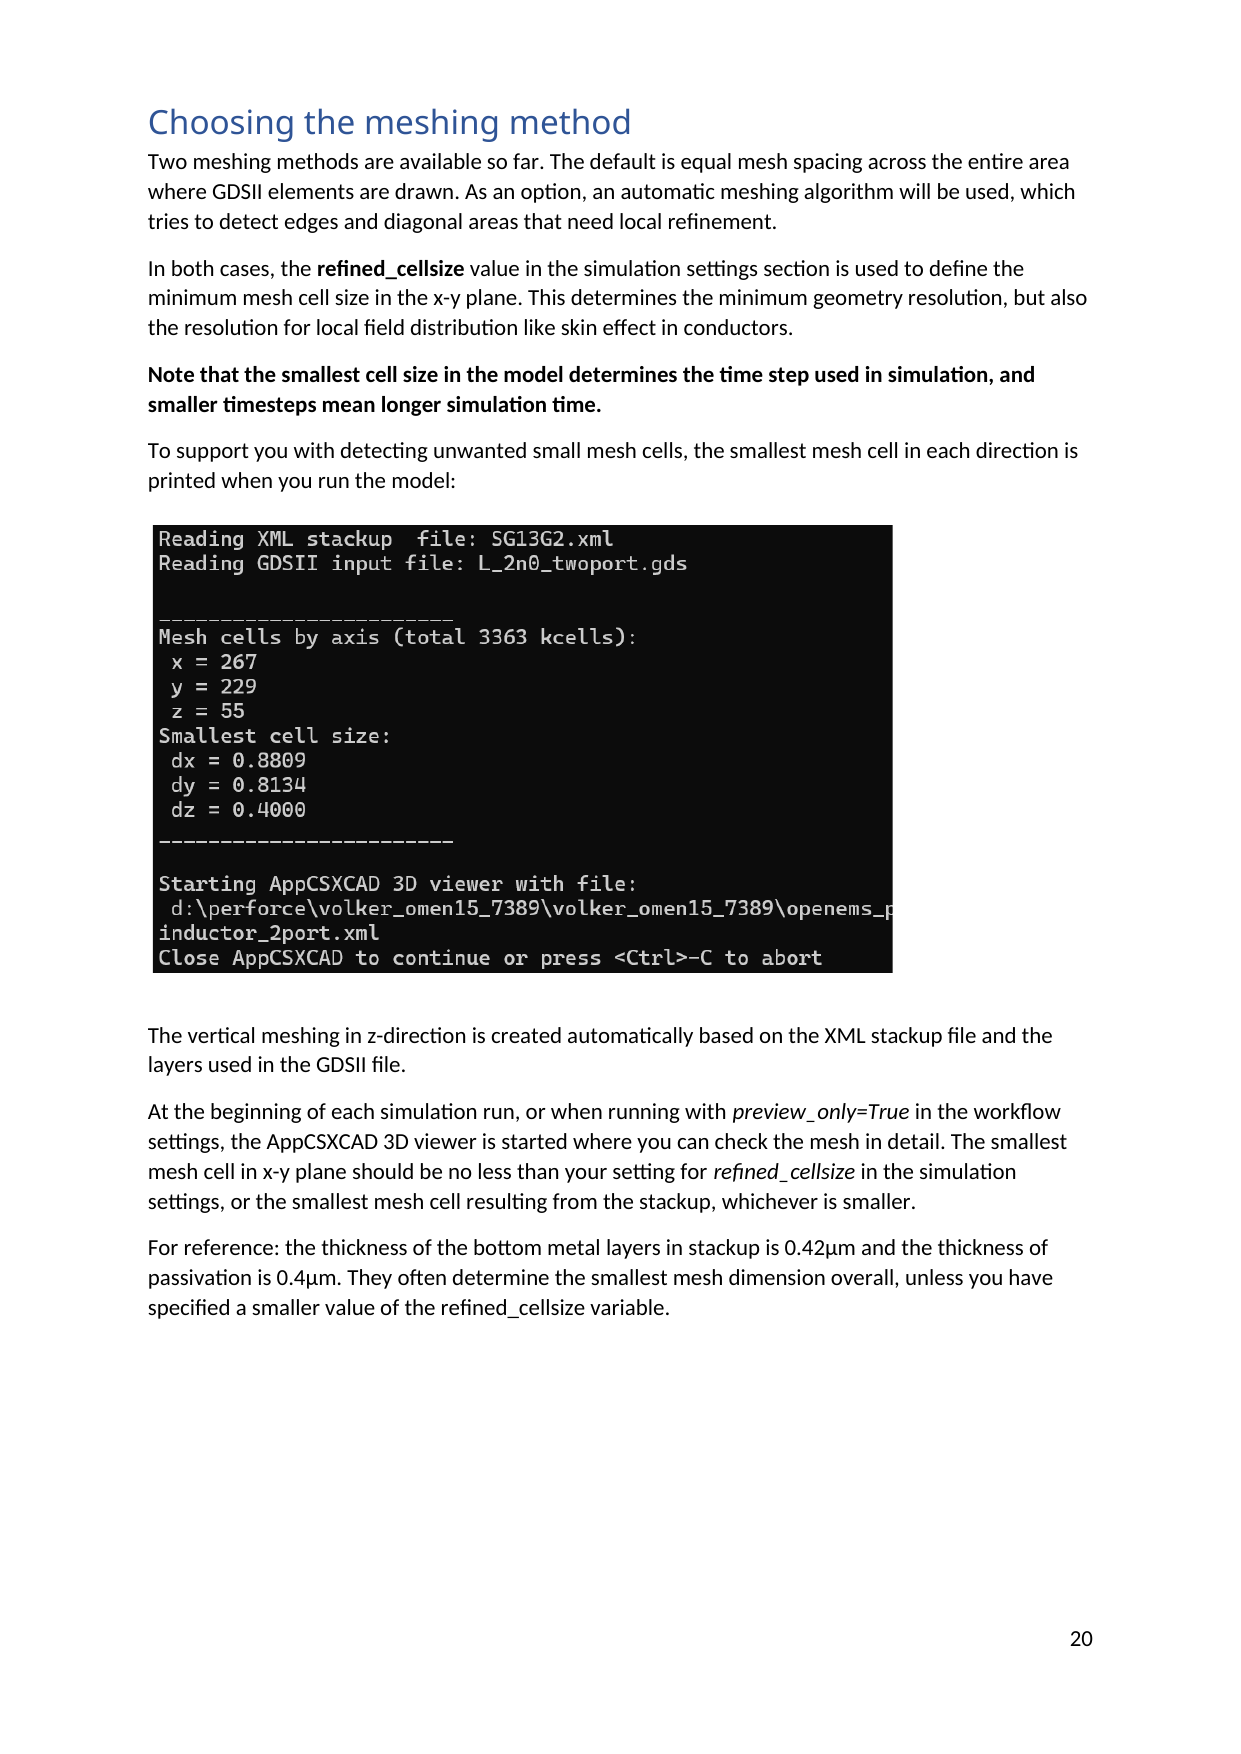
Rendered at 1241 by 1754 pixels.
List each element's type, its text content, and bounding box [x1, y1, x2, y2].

text At the beginning of each simulation run, or when running with preview_only=True in the workflow settings, the AppCSXCAD 3D viewer is started where you can check the mesh in detail. The smallest mesh cell in x-y plane should be no less than your setting for refined_cellsize in the simulation settings, or the smallest mesh cell resulting from the stackup, whichever is smaller. [148, 1097, 1093, 1215]
text For reference: the thickness of the bottom metal layers in stackup is 0.42µm and the thickness of passivation is 0.4µm. They often determine the smallest mesh dimension overall, unless you have specified a smaller value of the refined_cellsize variable. [148, 1233, 1093, 1321]
text Two meshing methods are available so far. The default is equal mesh spacing across the entire area where GDSII elements are drawn. As an option, an automatic meshing algorithm will be used, which tries to detect edges and diagonal areas that need local refinement. [148, 147, 1093, 235]
text To support you with detecting unwanted small mesh cells, the smallest mesh cell in each direction is printed when you run the model: [148, 436, 1093, 494]
subtitle Choosing the meshing method [148, 99, 1093, 144]
text The vertical meshing in z-direction is created automatically based on the XML stackup file and the layers used in the GDSII file. [148, 1021, 1093, 1079]
text Note that the smallest cell size in the model determines the time step used in simulation, and smaller timesteps mean longer simulation time. [148, 360, 1093, 418]
picture [152, 525, 893, 973]
text In both cases, the refined_cellsize value in the simulation settings section is used to define the minimum mesh cell size in the x-y plane. This determines the minimum geometry resolution, but also the resolution for local field distribution like skin effect in conductors. [148, 254, 1093, 341]
